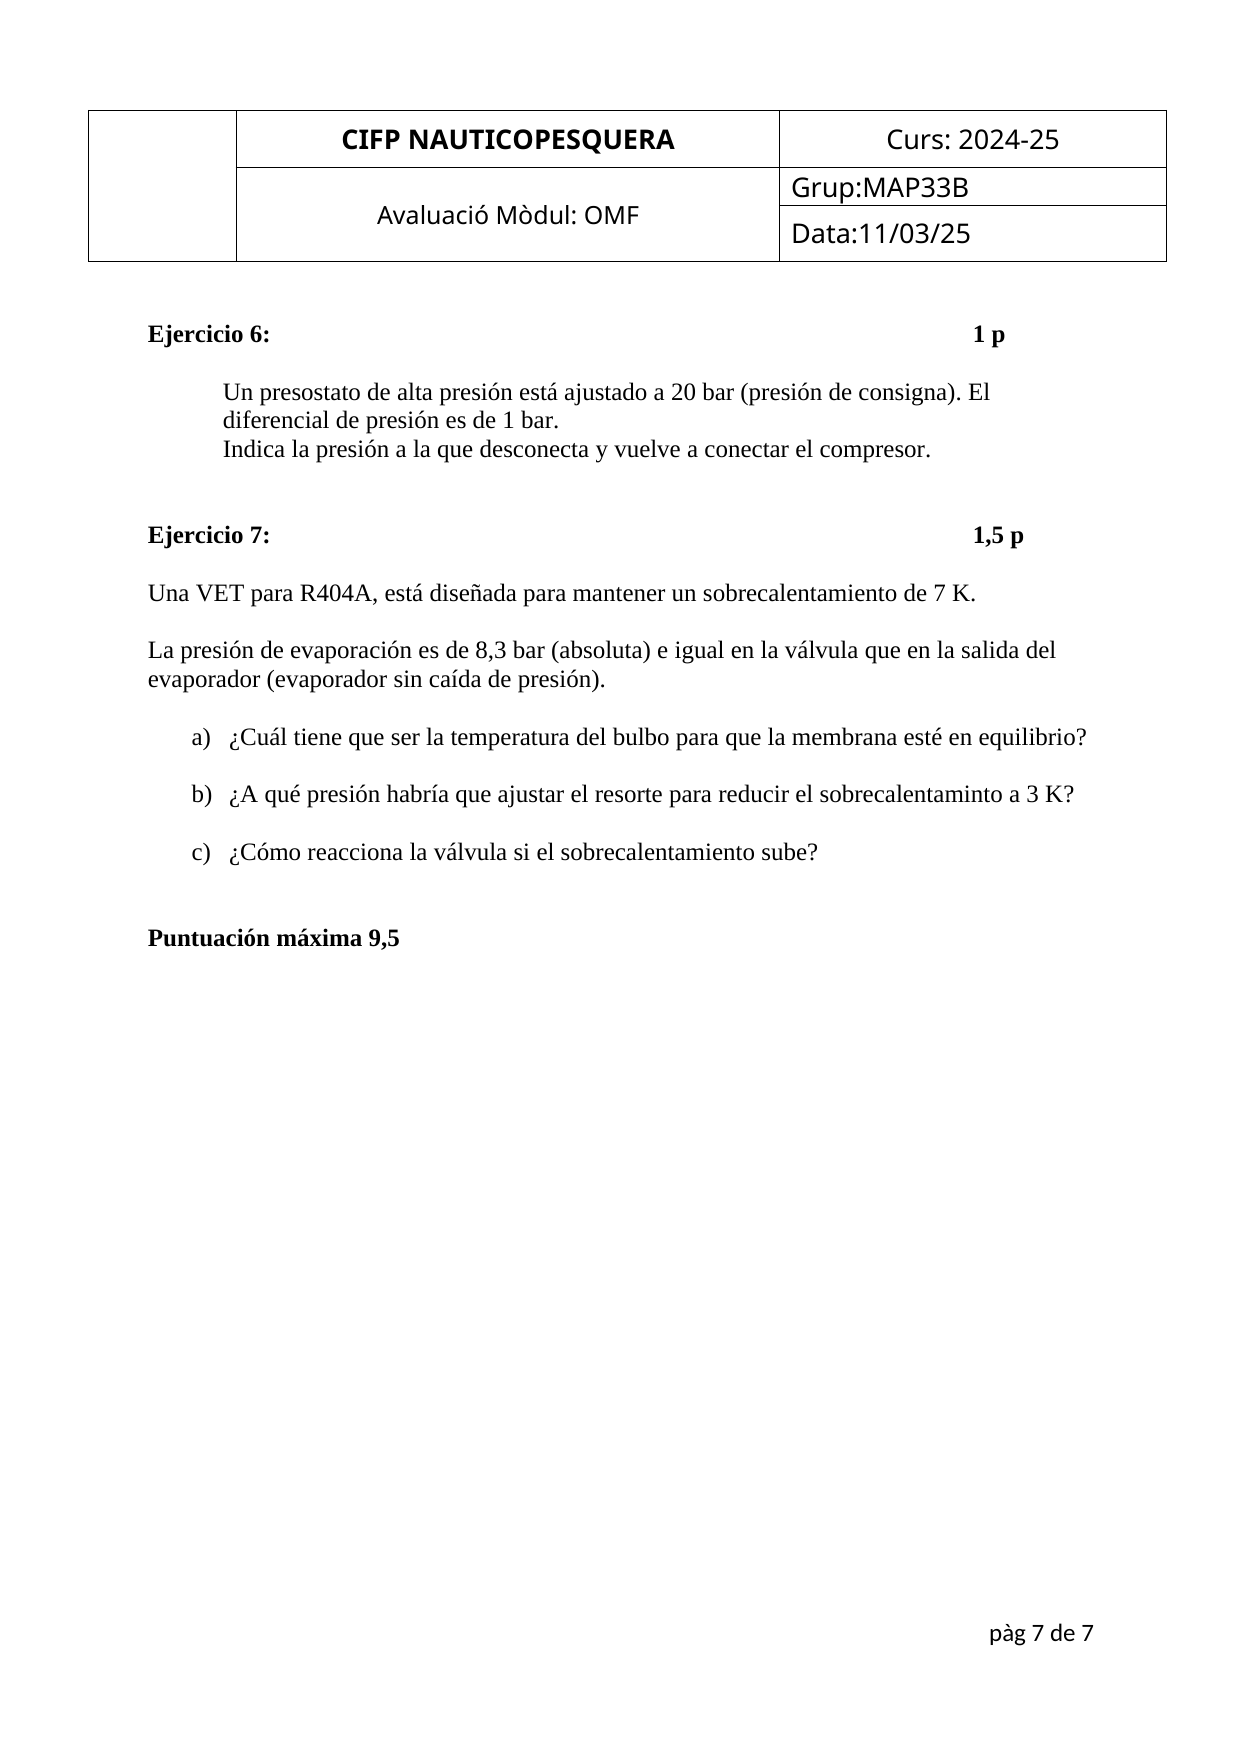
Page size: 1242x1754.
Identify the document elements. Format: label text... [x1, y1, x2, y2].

text La presión de evaporación es de 8,3 bar (absoluta) e igual en la válvula que en la salida del evaporador (evaporador sin caída de presión). [148, 635, 1094, 693]
list ¿Cómo reacciona la válvula si el sobrecalentamiento sube? [191, 837, 1094, 865]
list ¿Cuál tiene que ser la temperatura del bulbo para que la membrana esté en equilibrio? [191, 722, 1094, 750]
list Un presostato de alta presión está ajustado a 20 bar (presión de consigna). El diferencial de presión es de 1 bar. [185, 377, 1094, 434]
text Indica la presión a la que desconecta y vuelve a conectar el compresor. [148, 434, 1094, 463]
text Puntuación máxima 9,5 [148, 923, 1094, 952]
text Ejercicio 7: 1,5 p [148, 520, 1094, 549]
list ¿A qué presión habría que ajustar el resorte para reducir el sobrecalentaminto a 3 K? [191, 779, 1094, 808]
text Ejercicio 6: 1 p [148, 319, 1094, 348]
text Una VET para R404A, está diseñada para mantener un sobrecalentamiento de 7 K. [148, 578, 1094, 607]
